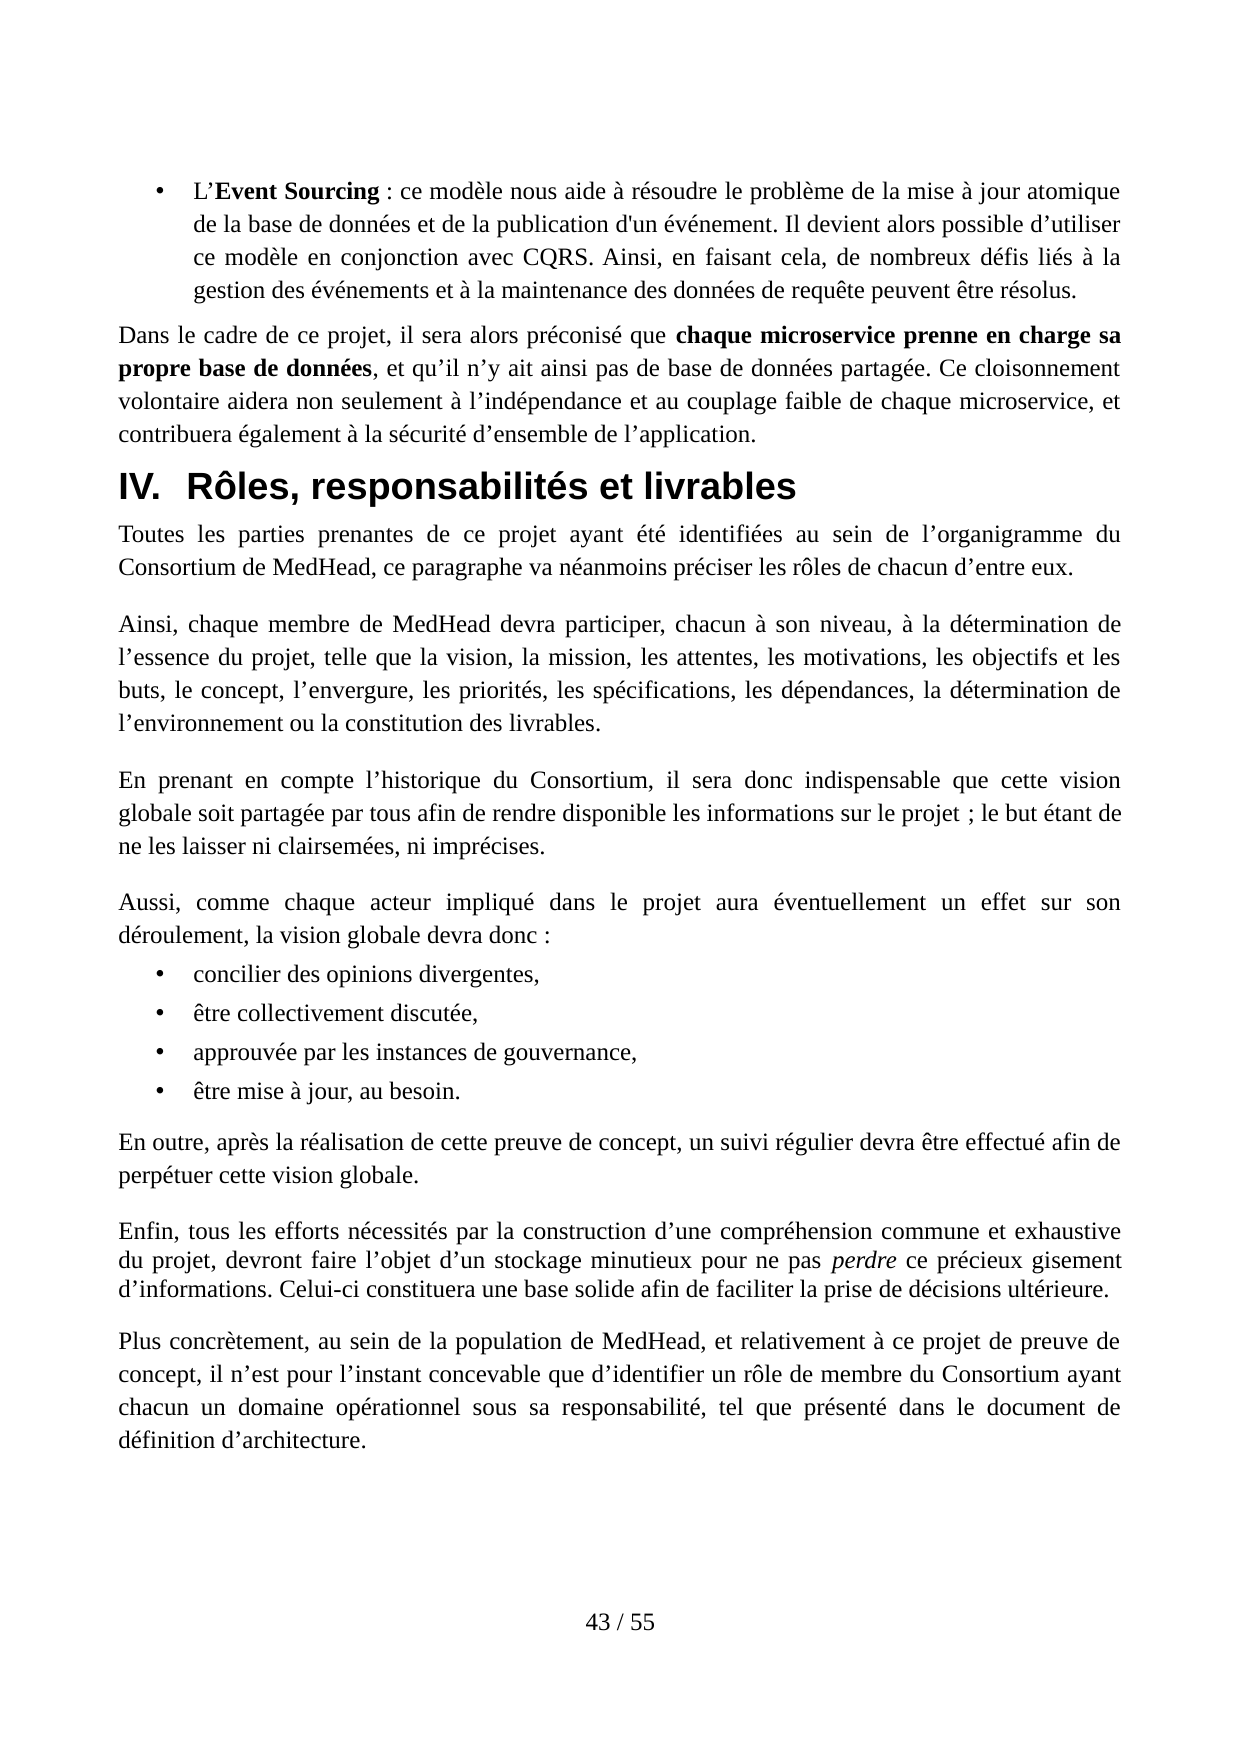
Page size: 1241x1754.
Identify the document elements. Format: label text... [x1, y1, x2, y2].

text Aussi, comme chaque acteur impliqué dans le projet aura éventuellement un effet sur son déroulement, la vision globale devra donc : [118, 887, 1122, 949]
text Plus concrètement, au sein de la population de MedHead, et relativement à ce projet de preuve de concept, il n’est pour l’instant concevable que d’identifier un rôle de membre du Consortium ayant chacun un domaine opérationnel sous sa responsabilité, tel que présenté dans le document de définition d’architecture. [118, 1326, 1122, 1454]
list être collectivement discutée, [156, 998, 1122, 1027]
text Dans le cadre de ce projet, il sera alors préconisé que chaque microservice prenne en charge sa propre base de données, et qu’il n’y ait ainsi pas de base de données partagée. Ce cloisonnement volontaire aidera non seulement à l’indépendance et au couplage faible de chaque microservice, et contribuera également à la sécurité d’ensemble de l’application. [118, 320, 1122, 448]
text En prenant en compte l’historique du Consortium, il sera donc indispensable que cette vision globale soit partagée par tous afin de rendre disponible les informations sur le projet ; le but étant de ne les laisser ni clairsemées, ni imprécises. [118, 765, 1122, 859]
text En outre, après la réalisation de cette preuve de concept, un suivi régulier devra être effectué afin de perpétuer cette vision globale. [118, 1127, 1122, 1189]
text Ainsi, chaque membre de MedHead devra participer, chacun à son niveau, à la détermination de l’essence du projet, telle que la vision, la mission, les attentes, les motivations, les objectifs et les buts, le concept, l’envergure, les priorités, les spécifications, les dépendances, la détermination de l’environnement ou la constitution des livrables. [118, 609, 1122, 737]
list concilier des opinions divergentes, [156, 959, 1122, 988]
list L’Event Sourcing : ce modèle nous aide à résoudre le problème de la mise à jour atomique de la base de données et de la publication d'un événement. Il devient alors possible d’utiliser ce modèle en conjonction avec CQRS. Ainsi, en faisant cela, de nombreux défis liés à la gestion des événements et à la maintenance des données de requête peuvent être résolus. [156, 176, 1122, 304]
text Toutes les parties prenantes de ce projet ayant été identifiées au sein de l’organigramme du Consortium de MedHead, ce paragraphe va néanmoins préciser les rôles de chacun d’entre eux. [118, 519, 1122, 581]
list être mise à jour, au besoin. [156, 1076, 1122, 1105]
text Enfin, tous les efforts nécessités par la construction d’une compréhension commune et exhaustive du projet, devront faire l’objet d’un stockage minutieux pour ne pas perdre ce précieux gisement d’informations. Celui-ci constituera une base solide afin de faciliter la prise de décisions ultérieure. [118, 1216, 1122, 1303]
subtitle Rôles, responsabilités et livrables [118, 464, 1122, 508]
list approuvée par les instances de gouvernance, [156, 1037, 1122, 1066]
